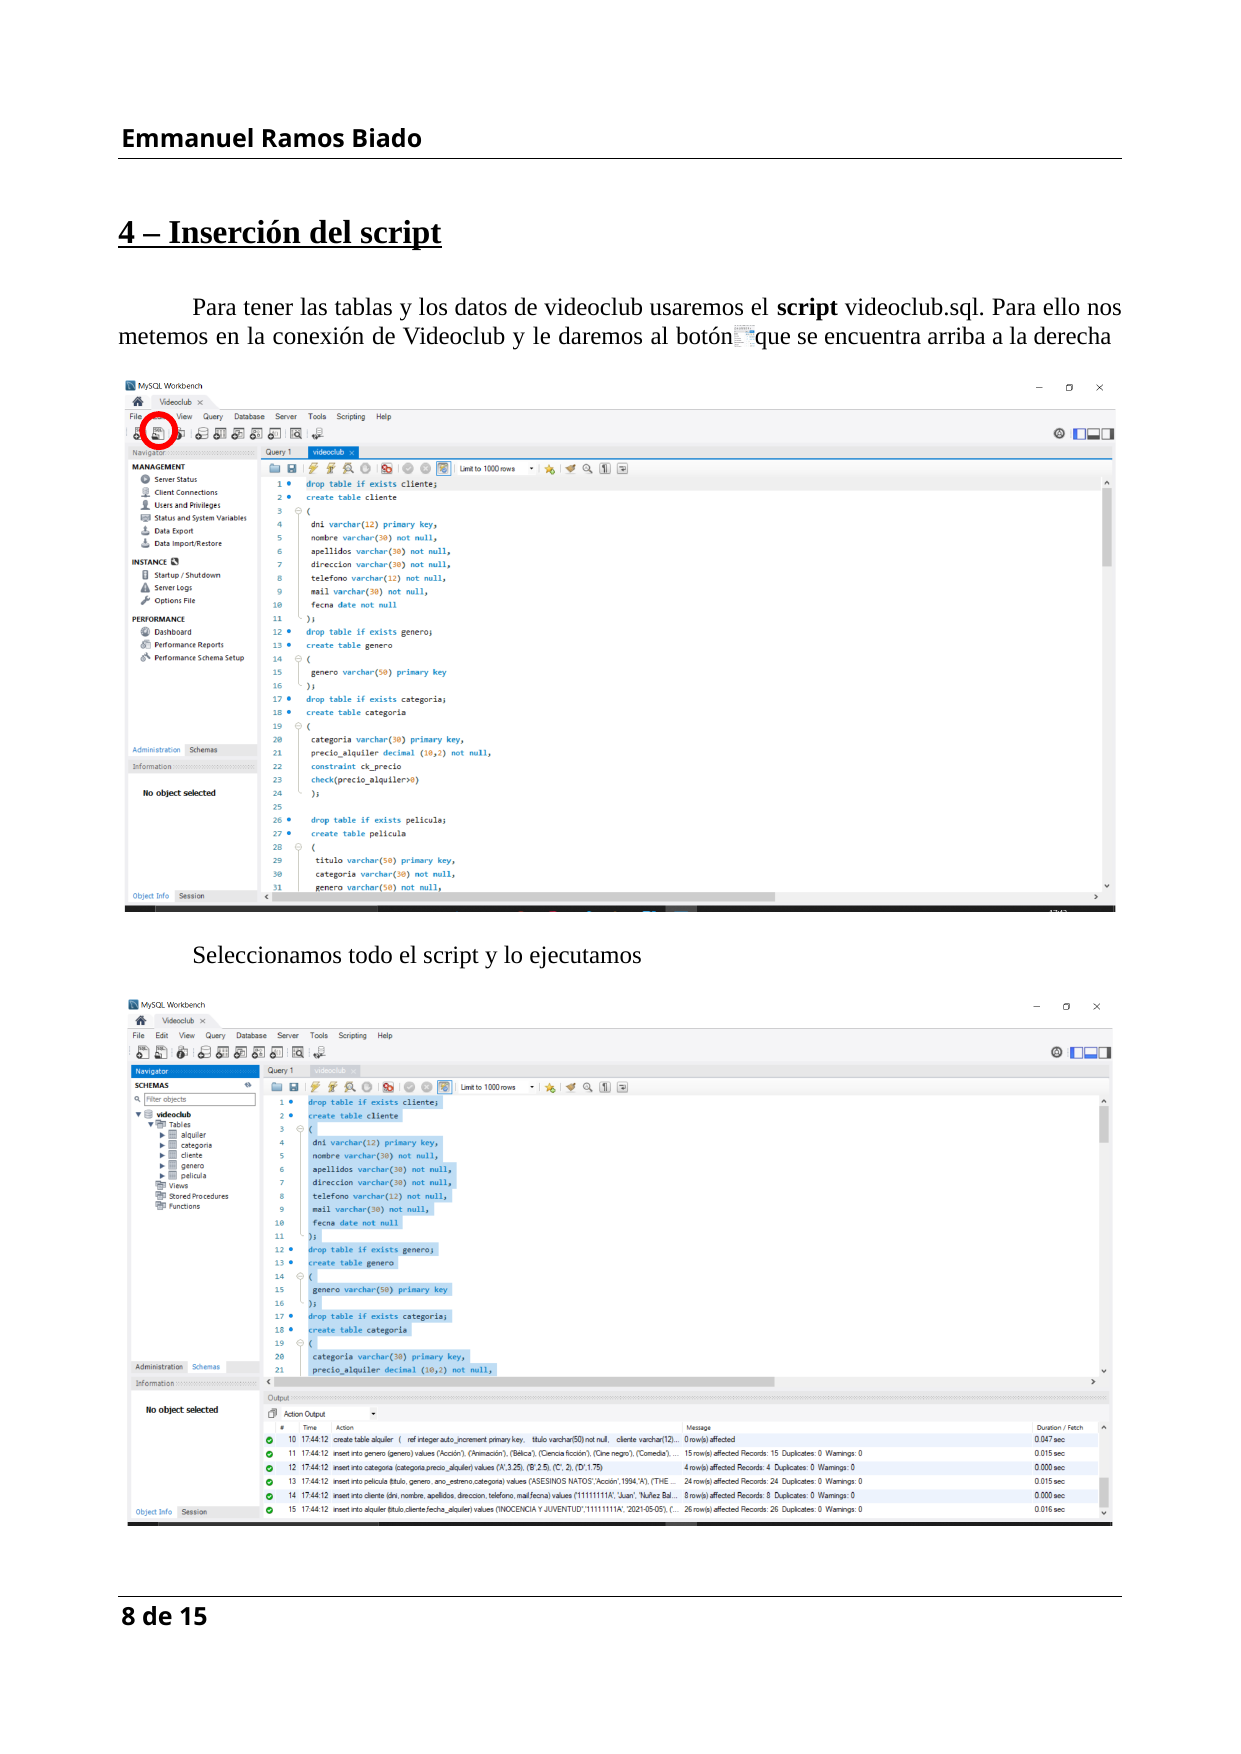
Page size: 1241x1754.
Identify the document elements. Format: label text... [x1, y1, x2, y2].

picture [124, 378, 1116, 912]
text Seleccionamos todo el script y lo ejecutamos [118, 940, 1122, 969]
picture [127, 997, 1113, 1526]
text 4 – Inserción del script [118, 213, 1122, 251]
text Para tener las tablas y los datos de videoclub usaremos el script videoclub.sql. Para ello nos metemos en la conexión de Videoclub y le daremos al botón que se encuentra arriba a la derecha [118, 292, 1122, 350]
